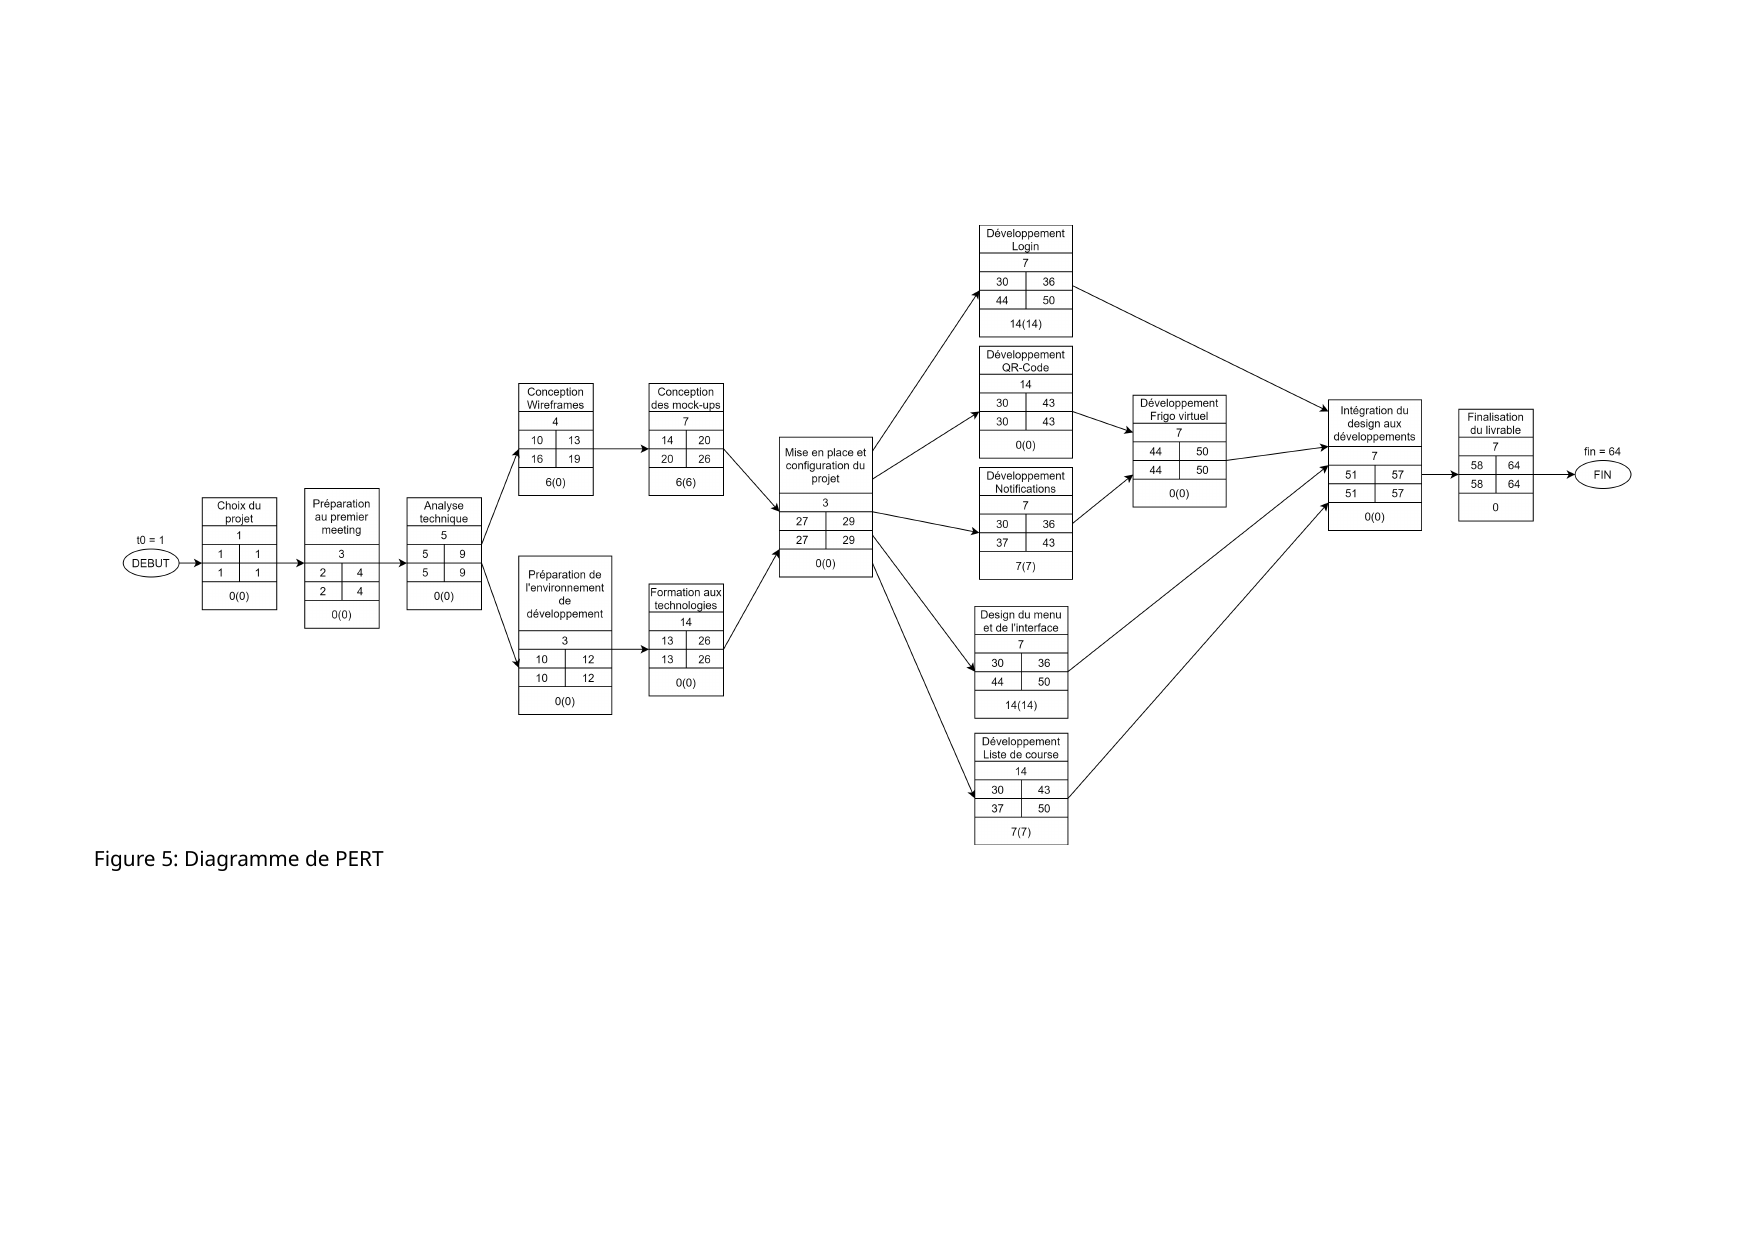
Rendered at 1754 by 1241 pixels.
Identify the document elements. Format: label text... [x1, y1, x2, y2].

picture [118, 225, 1636, 845]
text Figure 4: Diagramme de PERT [94, 225, 1660, 873]
